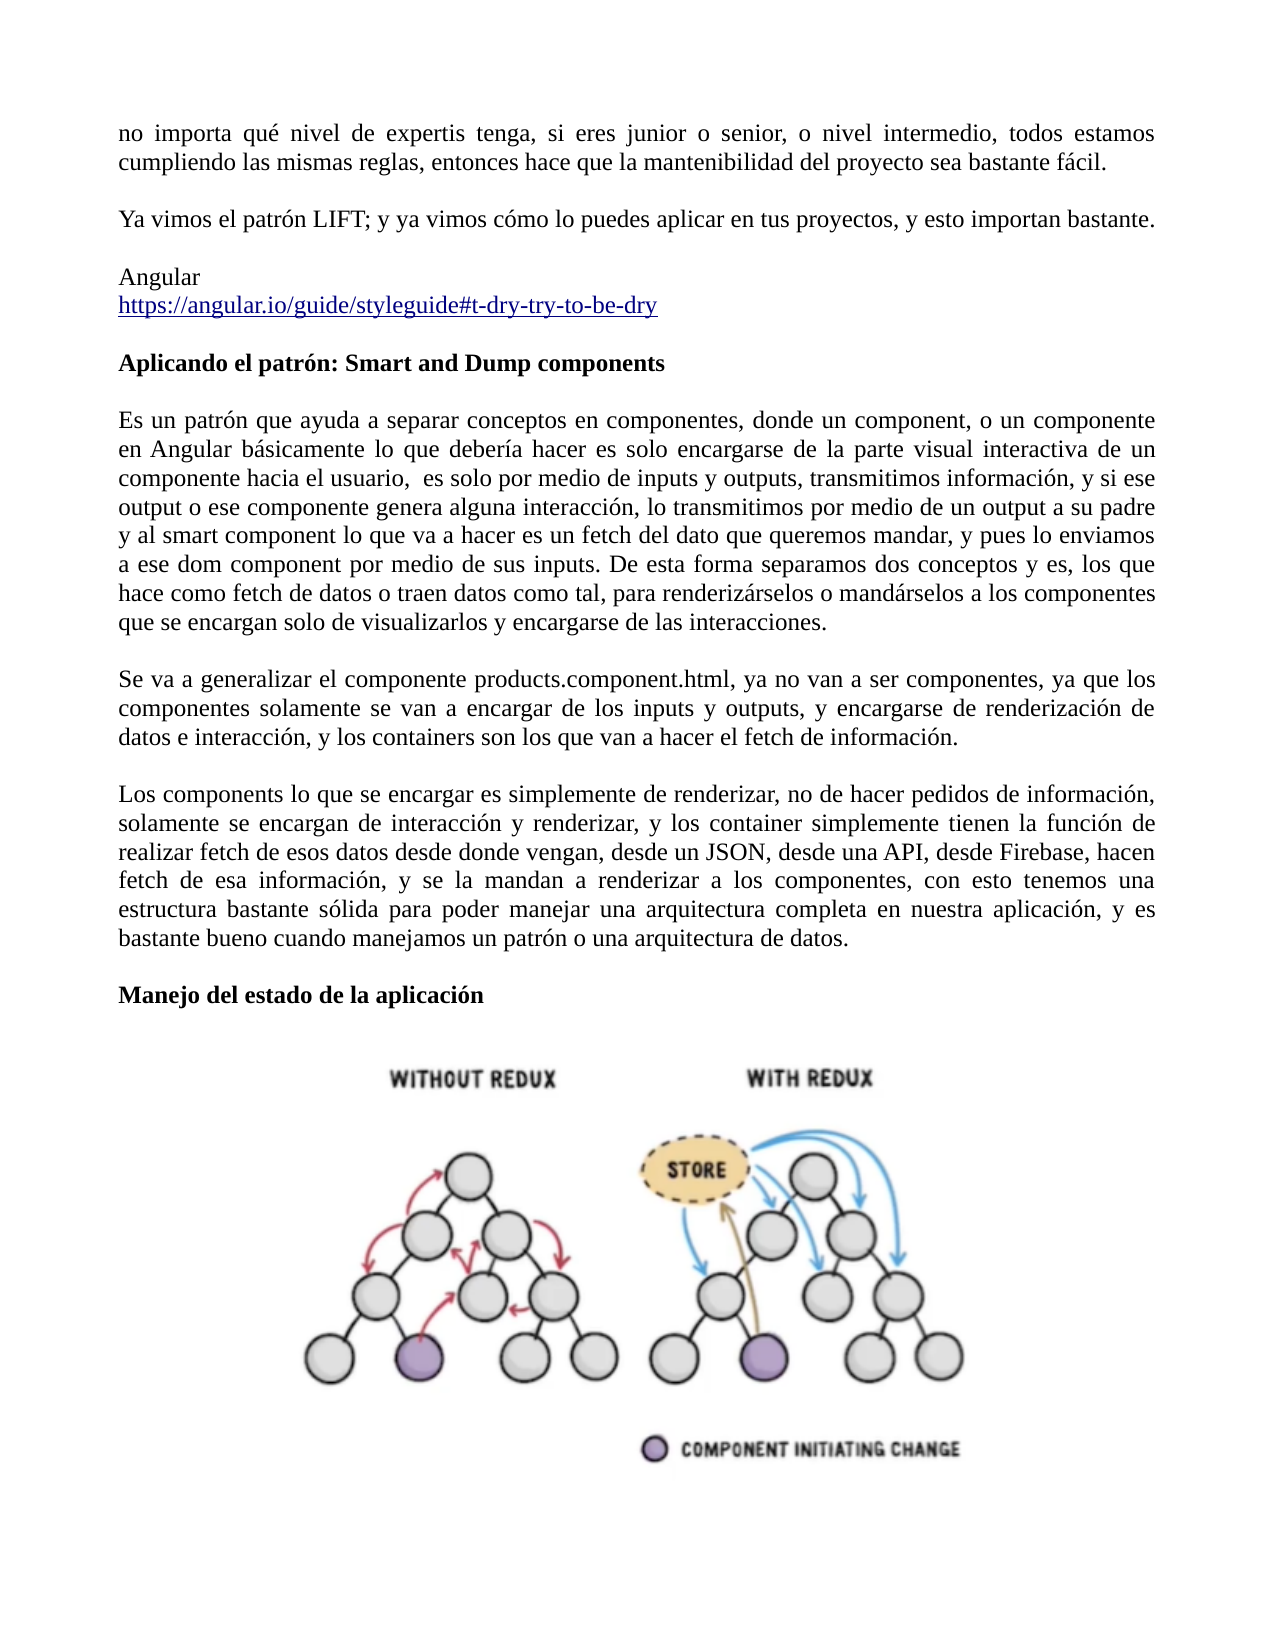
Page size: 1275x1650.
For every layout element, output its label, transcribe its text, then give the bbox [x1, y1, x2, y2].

text Angular [118, 262, 1157, 291]
text Los components lo que se encargar es simplemente de renderizar, no de hacer pedidos de información, solamente se encargan de interacción y renderizar, y los container simplemente tienen la función de realizar fetch de esos datos desde donde vengan, desde un JSON, desde una API, desde Firebase, hacen fetch de esa información, y se la mandan a renderizar a los componentes, con esto tenemos una estructura bastante sólida para poder manejar una arquitectura completa en nuestra aplicación, y es bastante bueno cuando manejamos un patrón o una arquitectura de datos. [118, 779, 1157, 952]
text https://angular.io/guide/styleguide#t-dry-try-to-be-dry [118, 291, 1157, 319]
text Manejo del estado de la aplicación [118, 981, 1157, 1009]
text Es un patrón que ayuda a separar conceptos en componentes, donde un component, o un componente en Angular básicamente lo que debería hacer es solo encargarse de la parte visual interactiva de un componente hacia el usuario, es solo por medio de inputs y outputs, transmitimos información, y si ese output o ese componente genera alguna interacción, lo transmitimos por medio de un output a su padre y al smart component lo que va a hacer es un fetch del dato que queremos mandar, y pues lo enviamos a ese dom component por medio de sus inputs. De esta forma separamos dos conceptos y es, los que hace como fetch de datos o traen datos como tal, para renderizárselos o mandárselos a los componentes que se encargan solo de visualizarlos y encargarse de las interacciones. [118, 406, 1157, 636]
text Se va a generalizar el componente products.component.html, ya no van a ser componentes, ya que los componentes solamente se van a encargar de los inputs y outputs, y encargarse de renderización de datos e interacción, y los containers son los que van a hacer el fetch de información. [118, 664, 1157, 751]
text Ya vimos el patrón LIFT; y ya vimos cómo lo puedes aplicar en tus proyectos, y esto importan bastante. [118, 204, 1157, 233]
text no importa qué nivel de expertis tenga, si eres junior o senior, o nivel intermedio, todos estamos cumpliendo las mismas reglas, entonces hace que la mantenibilidad del proyecto sea bastante fácil. [118, 118, 1157, 176]
text Aplicando el patrón: Smart and Dump components [118, 348, 1157, 377]
